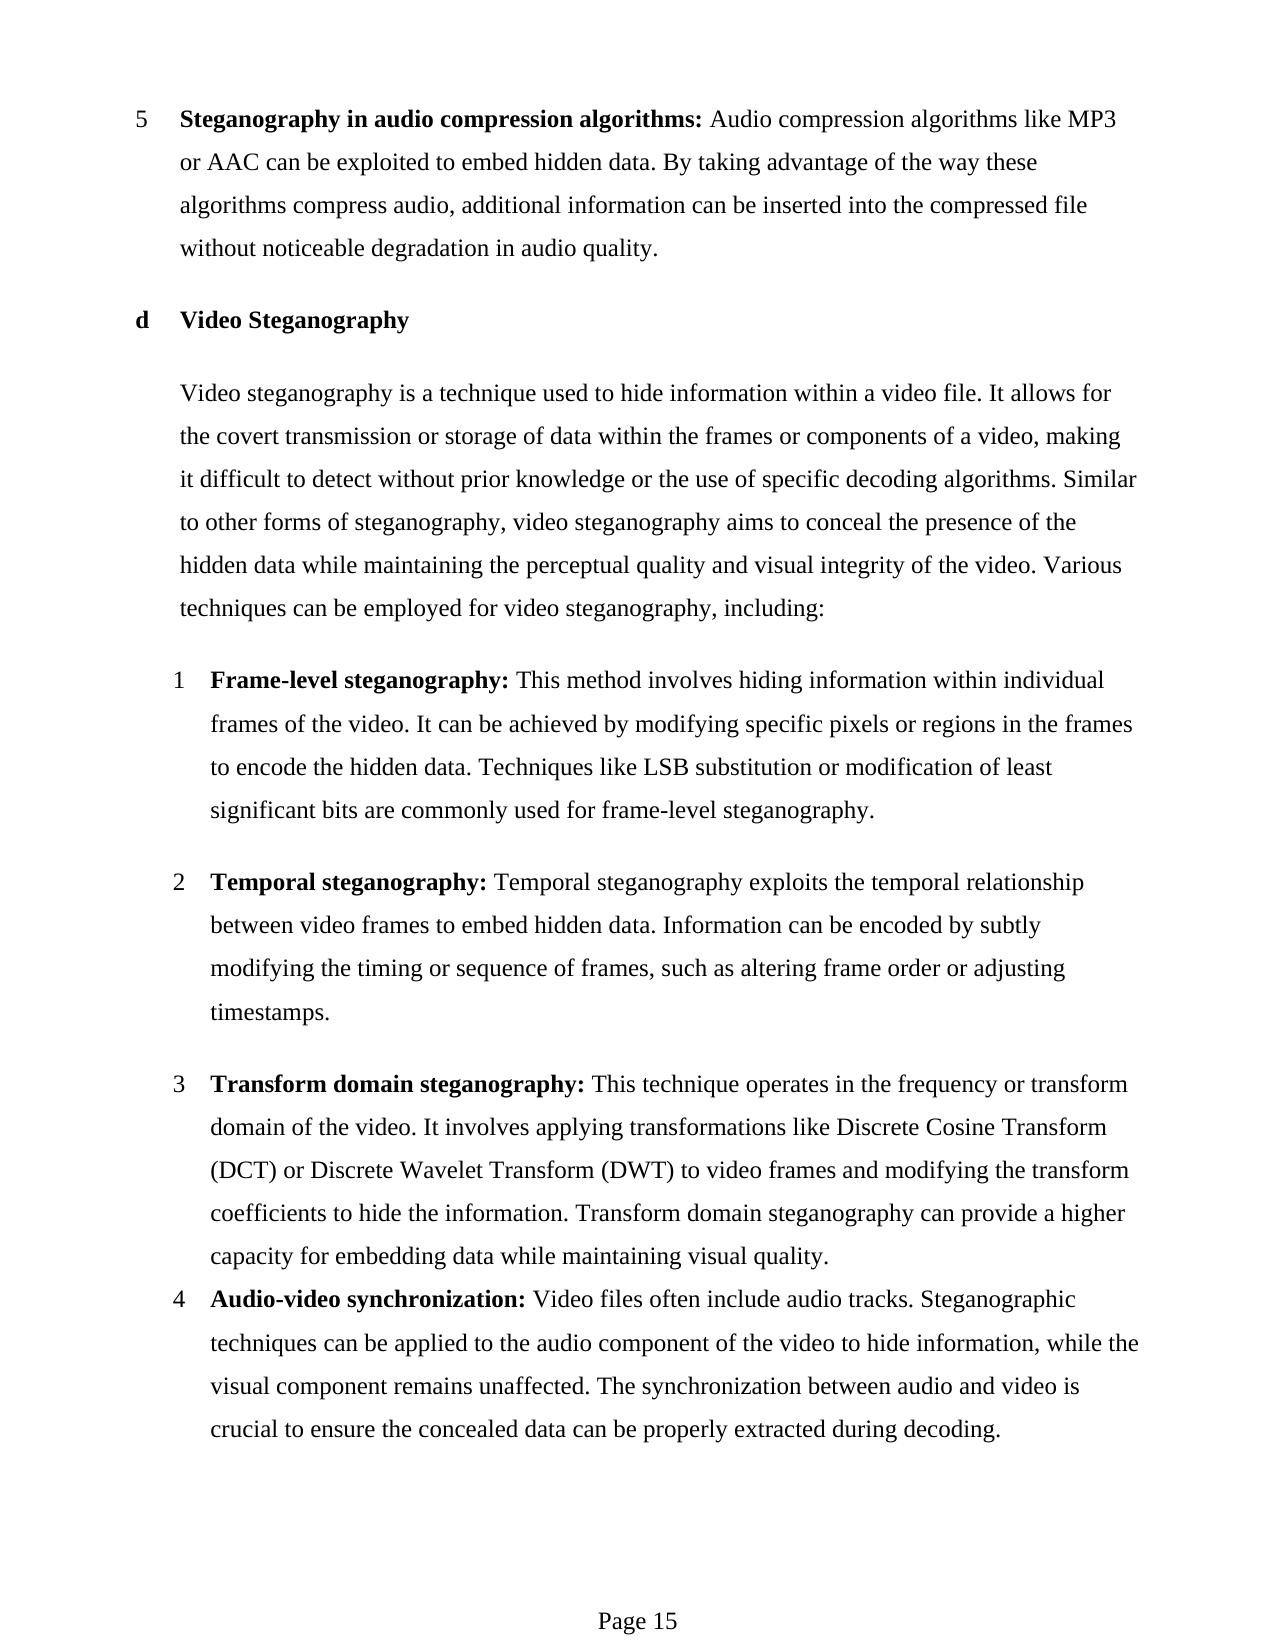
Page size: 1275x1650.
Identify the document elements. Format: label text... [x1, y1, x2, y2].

list Frame-level steganography: This method involves hiding information within individual frames of the video. It can be achieved by modifying specific pixels or regions in the frames to encode the hidden data. Techniques like LSB substitution or modification of least significant bits are commonly used for frame-level steganography. [173, 666, 1140, 824]
list Audio-video synchronization: Video files often include audio tracks. Steganographic techniques can be applied to the audio component of the video to hide information, while the visual component remains unaffected. The synchronization between audio and video is crucial to ensure the concealed data can be properly extracted during decoding. [173, 1284, 1140, 1443]
list Temporal steganography: Temporal steganography exploits the temporal relationship between video frames to embed hidden data. Information can be encoded by subtly modifying the timing or sequence of frames, such as altering frame order or adjusting timestamps. [173, 867, 1140, 1025]
list Steganography in audio compression algorithms: Audio compression algorithms like MP3 or AAC can be exploited to embed hidden data. By taking advantage of the way these algorithms compress audio, additional information can be inserted into the compressed file without noticeable degradation in audio quality. [135, 104, 1140, 262]
list Video Steganography [135, 305, 1140, 334]
list Transform domain steganography: This technique operates in the frequency or transform domain of the video. It involves applying transformations like Discrete Cosine Transform (DCT) or Discrete Wavelet Transform (DWT) to video frames and modifying the transform coefficients to hide the information. Transform domain steganography can provide a higher capacity for embedding data while maintaining visual quality. [173, 1069, 1140, 1270]
text Video steganography is a technique used to hide information within a video file. It allows for the covert transmission or storage of data within the frames or components of a video, making it difficult to detect without prior knowledge or the use of specific decoding algorithms. Similar to other forms of steganography, video steganography aims to conceal the presence of the hidden data while maintaining the perceptual quality and visual integrity of the video. Various techniques can be employed for video steganography, including: [179, 378, 1140, 622]
